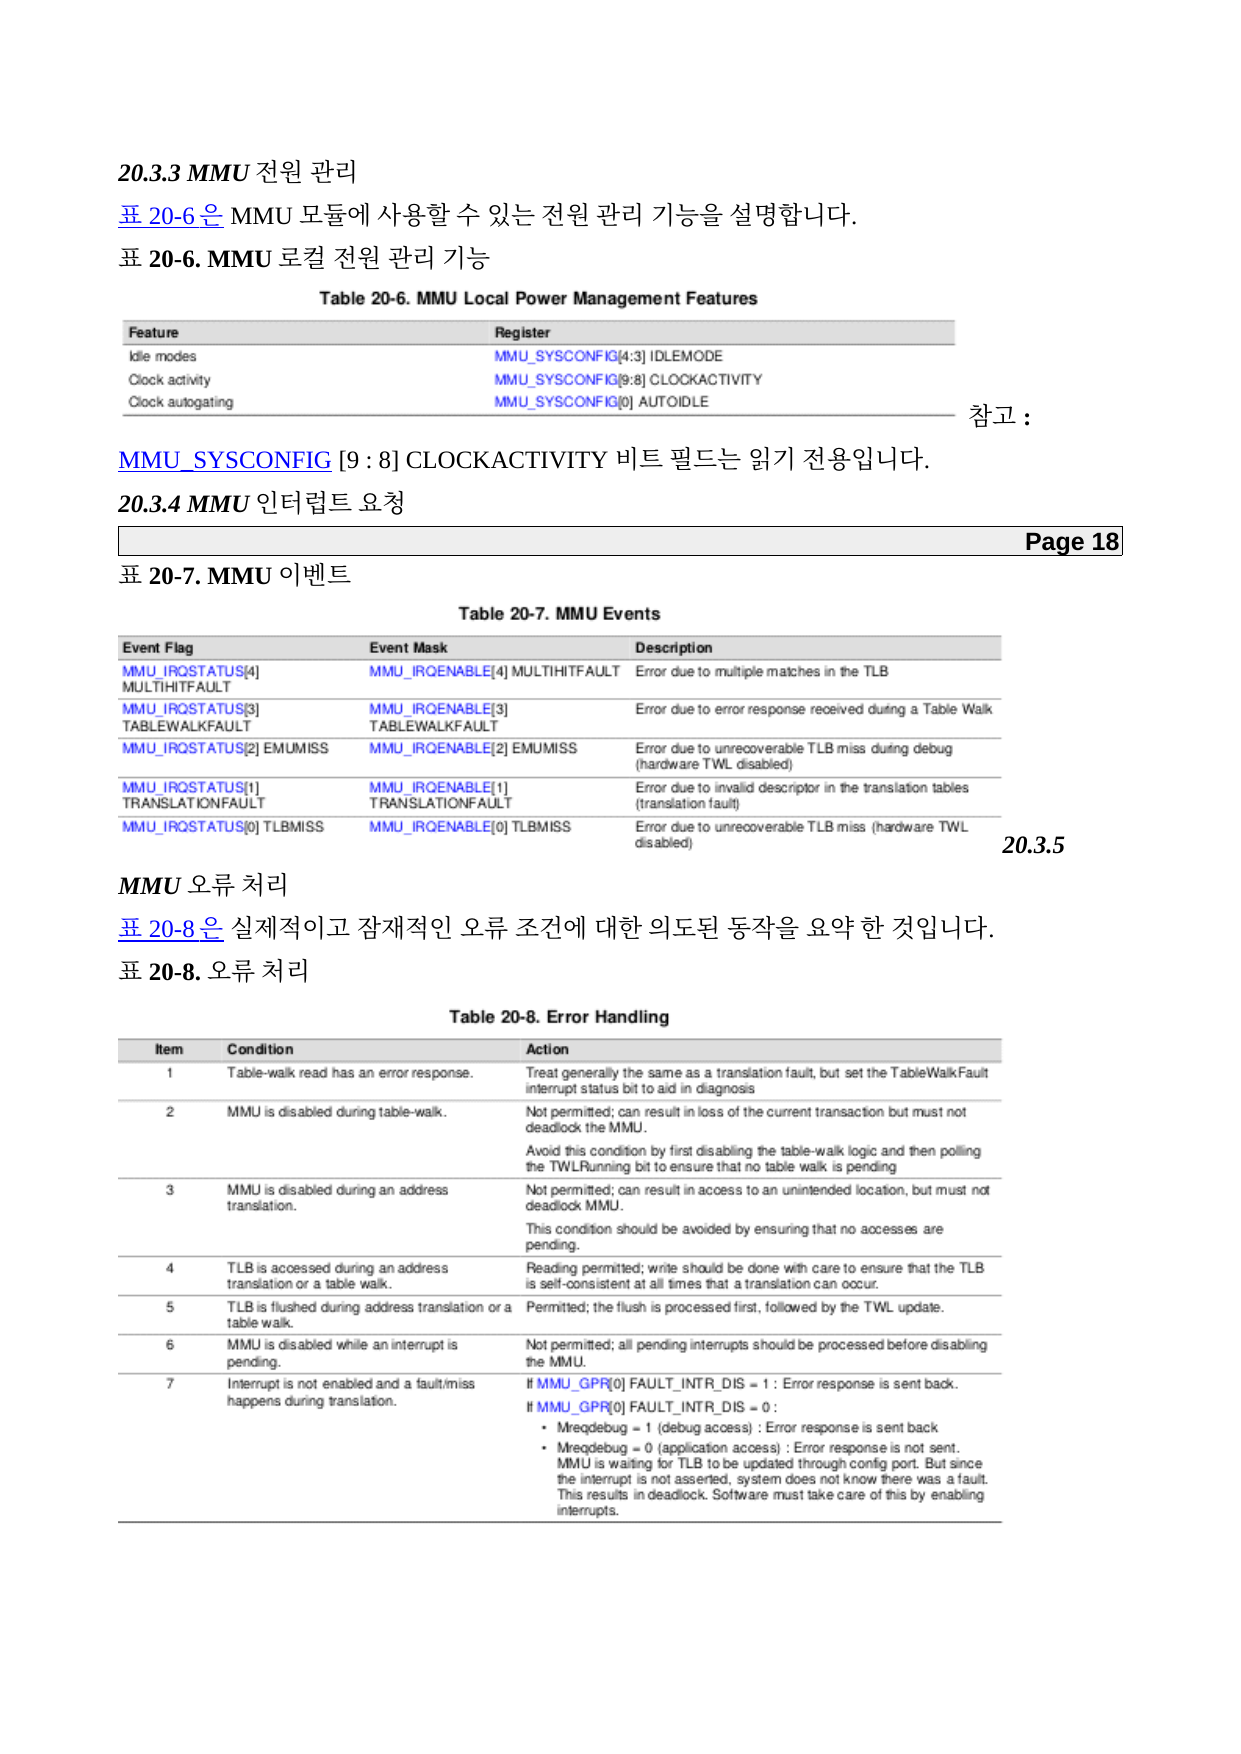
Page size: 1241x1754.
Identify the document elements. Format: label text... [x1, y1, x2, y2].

text 표 20-6은 MMU 모듈에 사용할 수 있는 전원 관리 기능을 설명합니다. [118, 196, 1122, 232]
text 표 20-8. 오류 처리 [118, 952, 1122, 988]
text 참고 : MMU_SYSCONFIG [9 : 8] CLOCKACTIVITY 비트 필드는 읽기 전용입니다. [118, 282, 1122, 476]
table_header Page 18 [119, 527, 1122, 555]
text 표 20-8은 실제적이고 잠재적인 오류 조건에 대한 의도된 동작을 요약 한 것입니다. [118, 909, 1122, 945]
text 20.3.5 MMU 오류 처리 [118, 598, 1122, 902]
text 20.3.4 MMU 인터럽트 요청 [118, 483, 1122, 519]
text 표 20-6. MMU 로컬 전원 관리 기능 [118, 239, 1122, 275]
text 표 20-7. MMU 이벤트 [118, 556, 1122, 591]
text 20.3.3 MMU 전원 관리 [118, 153, 1122, 188]
